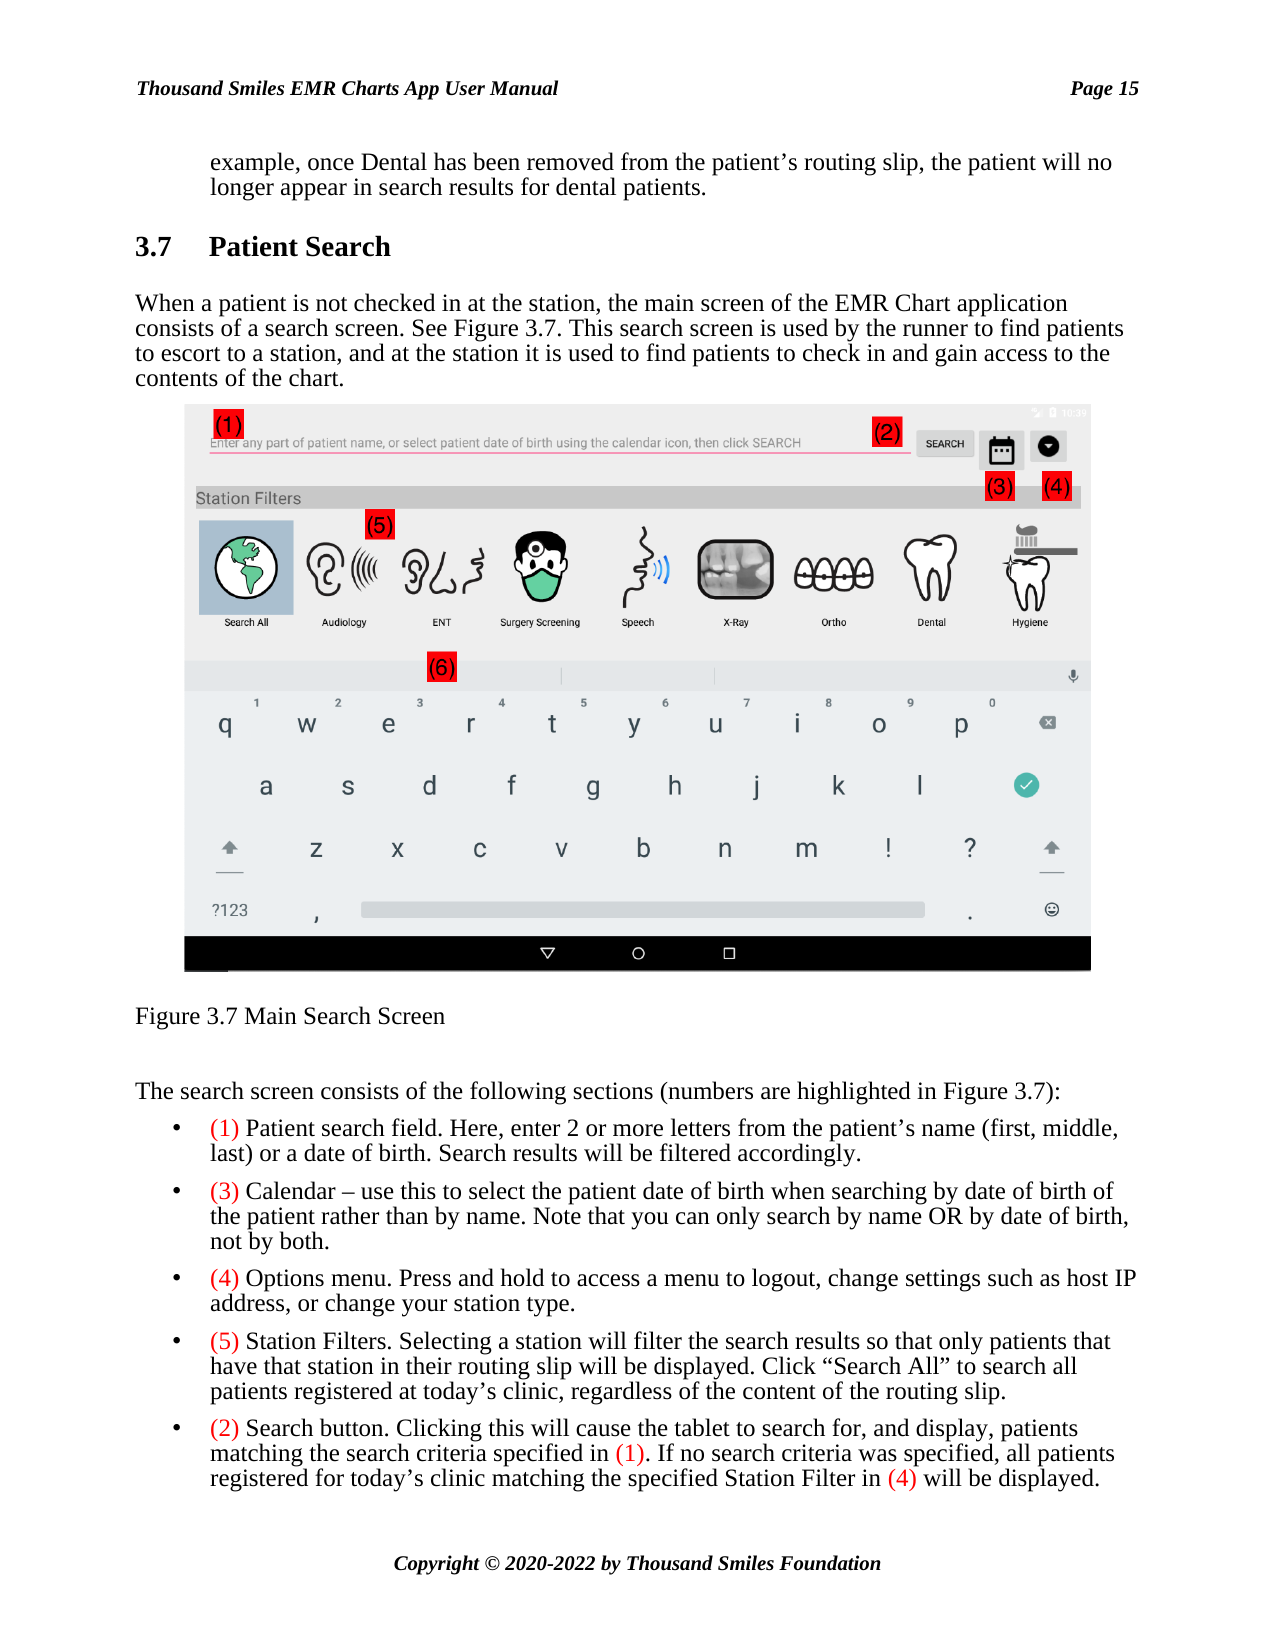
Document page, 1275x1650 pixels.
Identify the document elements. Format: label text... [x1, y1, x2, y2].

list (3) Calendar – use this to select the patient date of birth when searching by date of birth of the patient rather than by name. Note that you can only search by name OR by date of birth, not by both. [172, 1179, 1140, 1254]
list (4) Options menu. Press and hold to access a menu to logout, change settings such as host IP address, or change your station type. [172, 1267, 1140, 1317]
picture [184, 404, 1091, 972]
list example, once Dental has been removed from the patient’s routing slip, the patient will no longer appear in search results for dental patients. [172, 150, 1140, 200]
text The search screen consists of the following sections (numbers are highlighted in Figure 3.7): [135, 1079, 1140, 1104]
list (2) Search button. Clicking this will cause the tablet to search for, and display, patients matching the search criteria specified in (1). If no search criteria was specified, all patients registered for today’s clinic matching the specified Station Filter in (4) will be displayed. [172, 1417, 1140, 1492]
subtitle Patient Search [135, 229, 1140, 263]
list (1) Patient search field. Here, enter 2 or more letters from the patient’s name (first, middle, last) or a date of birth. Search results will be filtered accordingly. [172, 1117, 1140, 1167]
text When a patient is not checked in at the station, the main screen of the EMR Chart application consists of a search screen. See Figure 3.7. This search screen is used by the runner to find patients to escort to a station, and at the station it is used to find patients to check in and gain access to the contents of the chart. [135, 292, 1140, 392]
list (5) Station Filters. Selecting a station will filter the search results so that only patients that have that station in their routing slip will be displayed. Click “Search All” to search all patients registered at today’s clinic, regardless of the content of the routing slip. [172, 1329, 1140, 1404]
text Figure 3.7 Main Search Screen [135, 1004, 1140, 1029]
